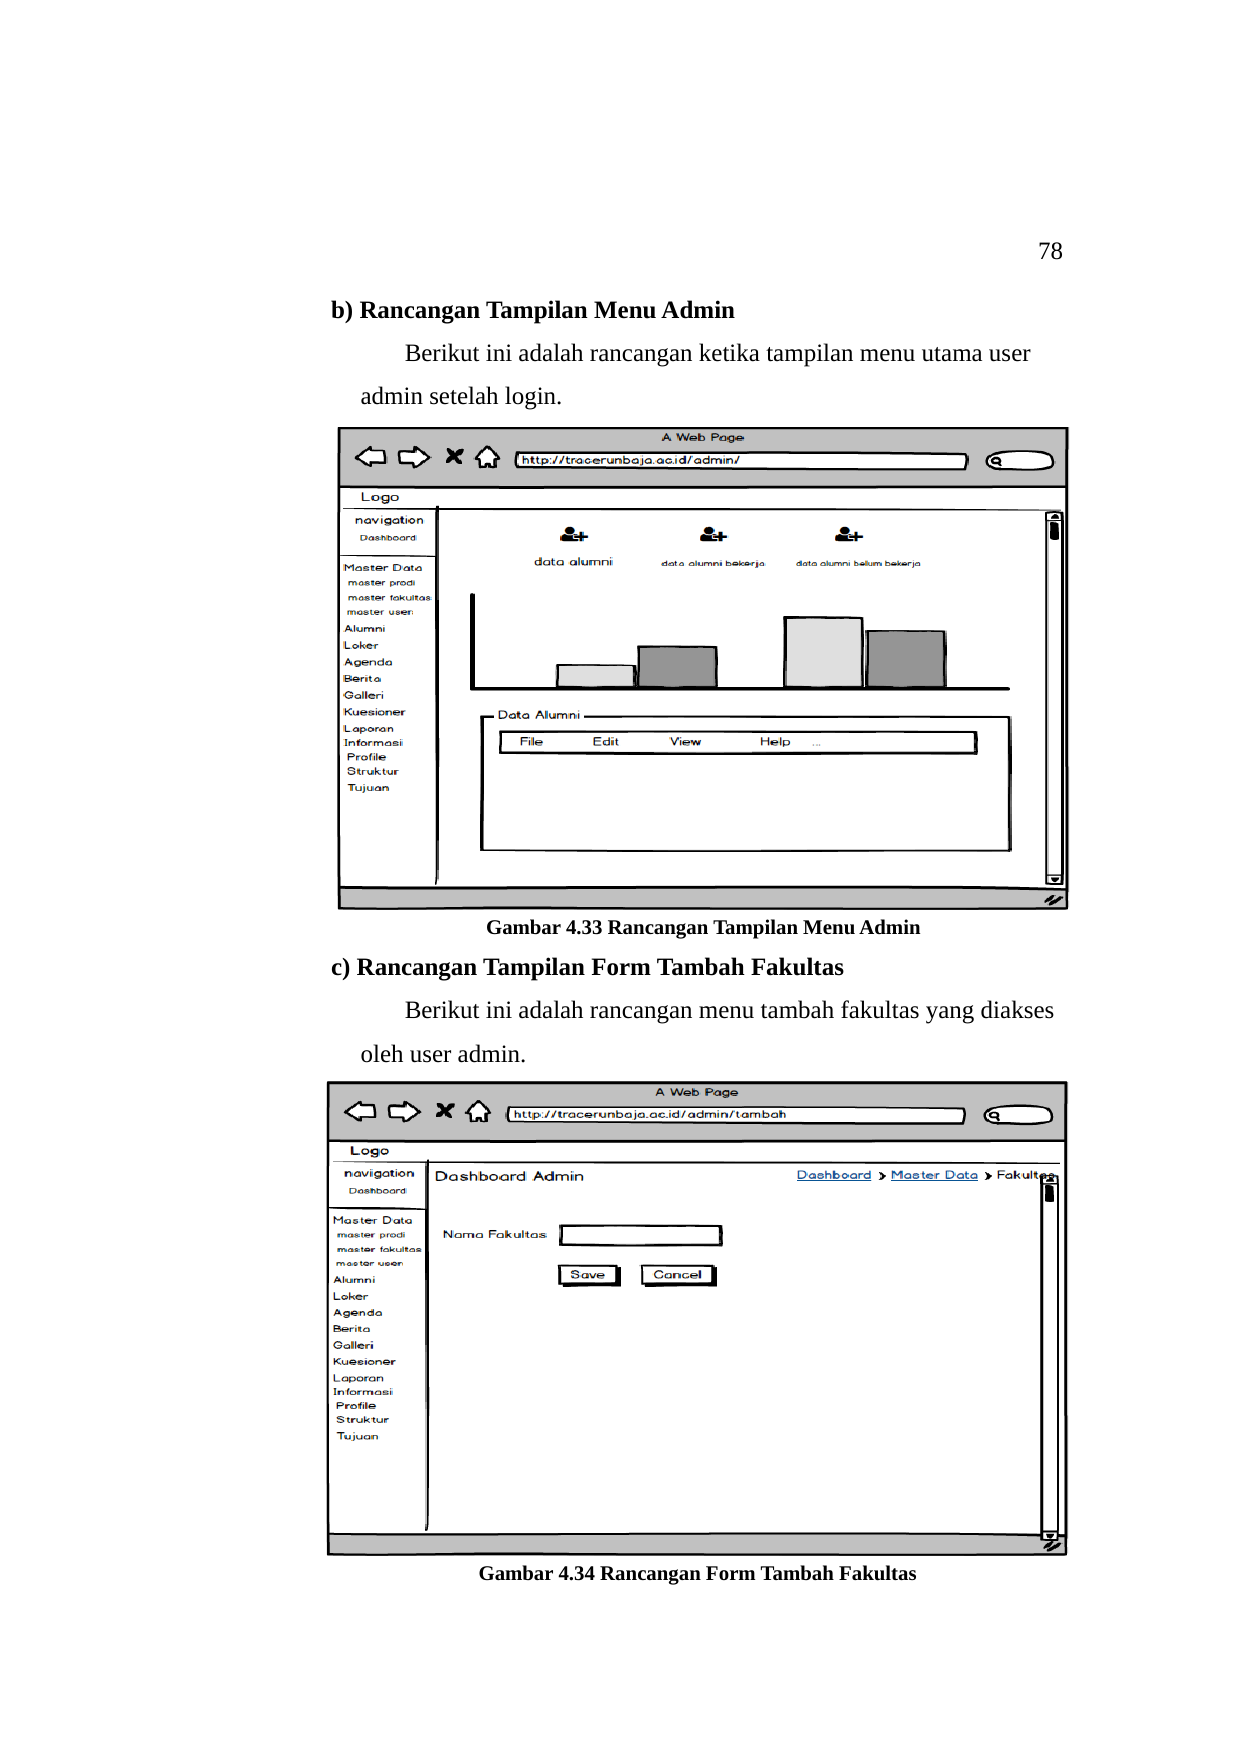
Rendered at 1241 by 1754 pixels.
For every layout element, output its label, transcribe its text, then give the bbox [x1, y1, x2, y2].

text Gambar 4.33 Rancangan Tampilan Menu Admin [337, 910, 1069, 939]
list Berikut ini adalah rancangan menu tambah fakultas yang diakses oleh user admin. [360, 996, 1063, 1067]
picture [337, 427, 1070, 910]
list [337, 939, 1069, 952]
picture [326, 1081, 1069, 1556]
list Berikut ini adalah rancangan ketika tampilan menu utama user admin setelah login. [360, 338, 1063, 410]
list [327, 1069, 1068, 1081]
list b) Rancangan Tampilan Menu Admin [331, 295, 1063, 324]
list c) Rancangan Tampilan Form Tambah Fakultas [331, 424, 1063, 981]
list [337, 414, 1069, 427]
text Gambar 4.34 Rancangan Form Tambah Fakultas [327, 1556, 1068, 1585]
